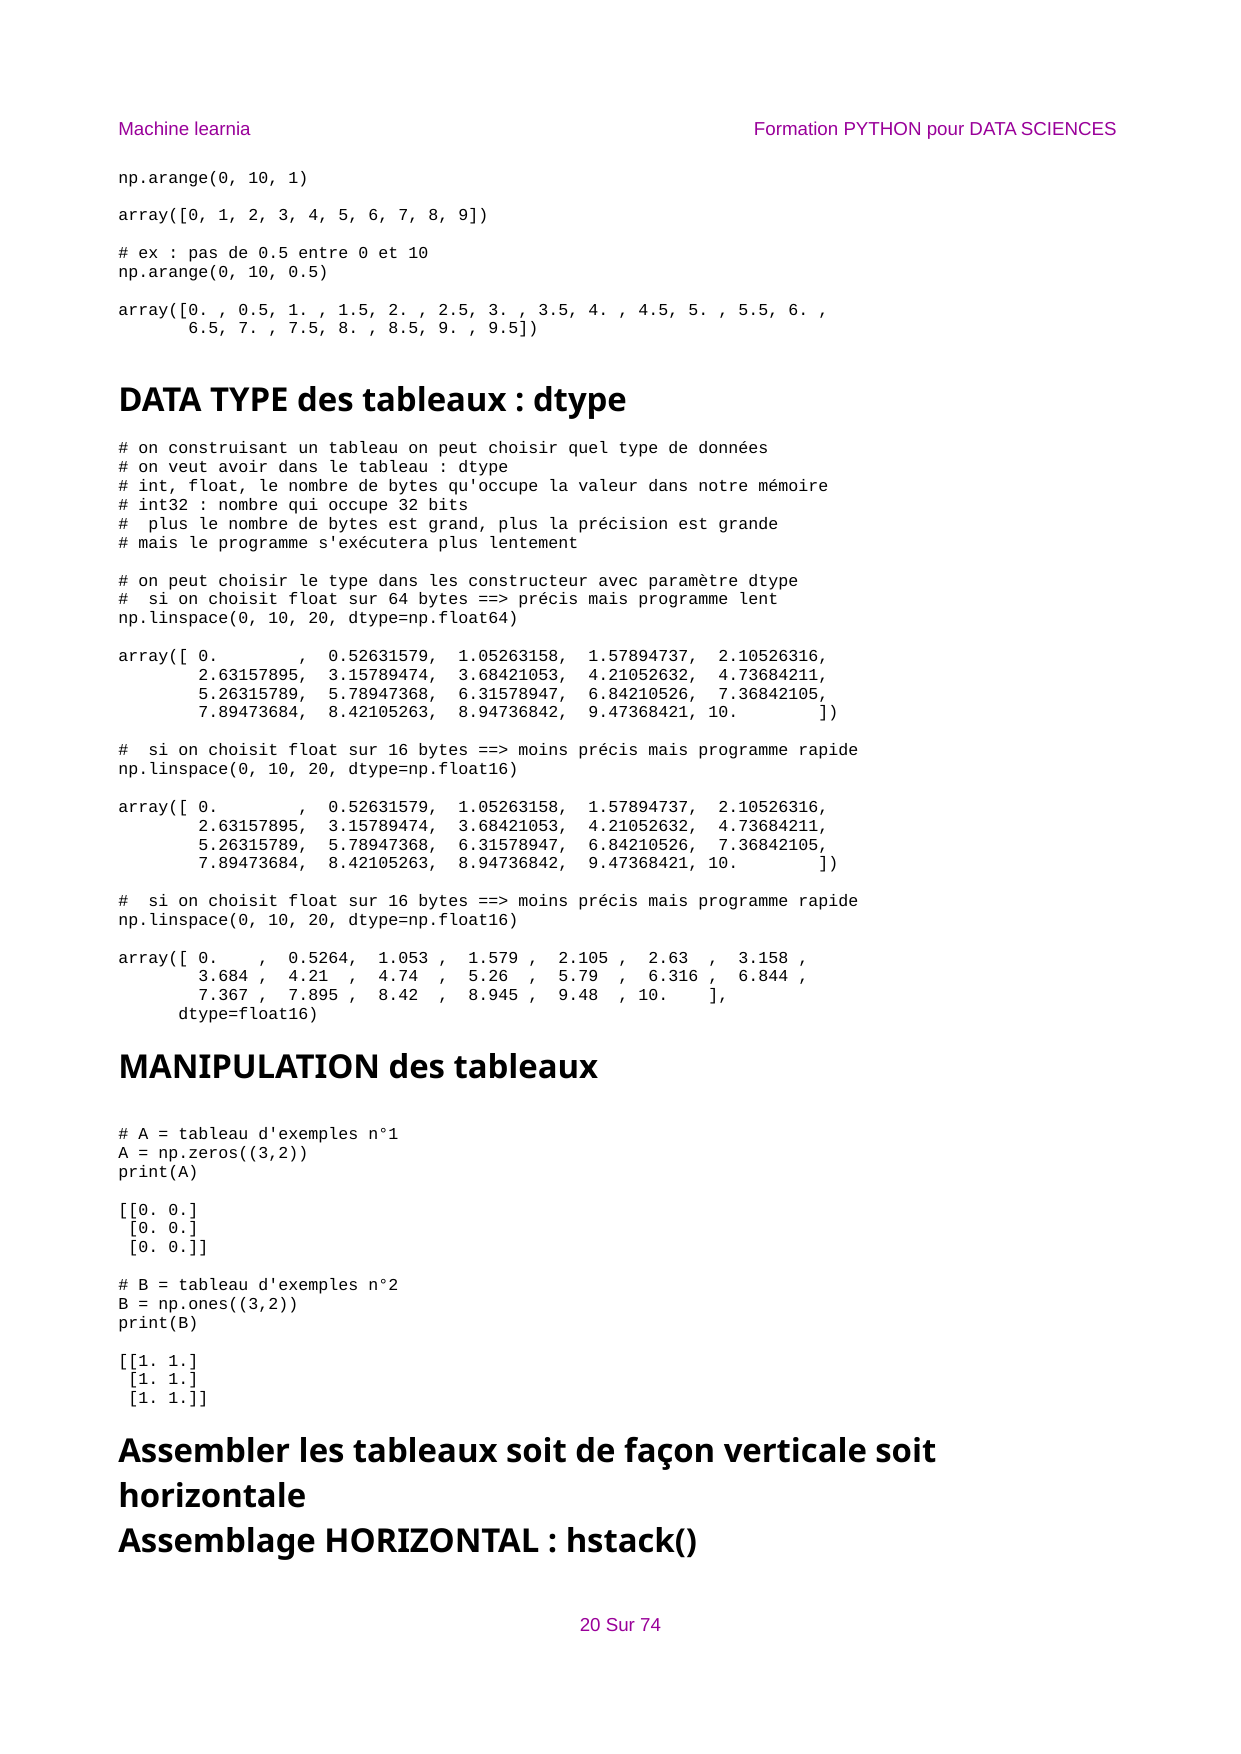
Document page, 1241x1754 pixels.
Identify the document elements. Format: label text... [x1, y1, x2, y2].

text # plus le nombre de bytes est grand, plus la précision est grande [118, 516, 1122, 534]
subtitle Assemblage HORIZONTAL : hstack() [118, 1517, 1122, 1562]
text 5.26315789, 5.78947368, 6.31578947, 6.84210526, 7.36842105, [118, 685, 1122, 704]
text 7.89473684, 8.42105263, 8.94736842, 9.47368421, 10. ]) [118, 704, 1122, 723]
text [[1. 1.] [118, 1352, 1122, 1371]
text # ex : pas de 0.5 entre 0 et 10 [118, 244, 1122, 263]
subtitle Assembler les tableaux soit de façon verticale soit horizontale [118, 1427, 1122, 1517]
text 7.89473684, 8.42105263, 8.94736842, 9.47368421, 10. ]) [118, 855, 1122, 874]
text # on construisant un tableau on peut choisir quel type de données [118, 440, 1122, 459]
text array([ 0. , 0.52631579, 1.05263158, 1.57894737, 2.10526316, [118, 647, 1122, 666]
subtitle MANIPULATION des tableaux [118, 1043, 1122, 1088]
text np.linspace(0, 10, 20, dtype=np.float16) [118, 761, 1122, 779]
text [0. 0.]] [118, 1239, 1122, 1258]
text array([ 0. , 0.5264, 1.053 , 1.579 , 2.105 , 2.63 , 3.158 , [118, 949, 1122, 968]
text array([ 0. , 0.52631579, 1.05263158, 1.57894737, 2.10526316, [118, 798, 1122, 817]
text array([0, 1, 2, 3, 4, 5, 6, 7, 8, 9]) [118, 207, 1122, 226]
text np.linspace(0, 10, 20, dtype=np.float16) [118, 911, 1122, 930]
text # si on choisit float sur 16 bytes ==> moins précis mais programme rapide [118, 893, 1122, 911]
text [0. 0.] [118, 1220, 1122, 1239]
text 5.26315789, 5.78947368, 6.31578947, 6.84210526, 7.36842105, [118, 836, 1122, 855]
text 7.367 , 7.895 , 8.42 , 8.945 , 9.48 , 10. ], [118, 987, 1122, 1006]
text # int, float, le nombre de bytes qu'occupe la valeur dans notre mémoire [118, 478, 1122, 497]
text # int32 : nombre qui occupe 32 bits [118, 497, 1122, 516]
subtitle DATA TYPE des tableaux : dtype [118, 377, 1122, 421]
text # A = tableau d'exemples n°1 [118, 1126, 1122, 1145]
text # si on choisit float sur 64 bytes ==> précis mais programme lent [118, 591, 1122, 610]
text A = np.zeros((3,2)) [118, 1145, 1122, 1163]
text # B = tableau d'exemples n°2 [118, 1277, 1122, 1296]
text [1. 1.]] [118, 1390, 1122, 1409]
text dtype=float16) [118, 1006, 1122, 1024]
text 2.63157895, 3.15789474, 3.68421053, 4.21052632, 4.73684211, [118, 817, 1122, 836]
text B = np.ones((3,2)) [118, 1296, 1122, 1314]
text 3.684 , 4.21 , 4.74 , 5.26 , 5.79 , 6.316 , 6.844 , [118, 968, 1122, 987]
text # on veut avoir dans le tableau : dtype [118, 459, 1122, 478]
text 6.5, 7. , 7.5, 8. , 8.5, 9. , 9.5]) [118, 320, 1122, 339]
text array([0. , 0.5, 1. , 1.5, 2. , 2.5, 3. , 3.5, 4. , 4.5, 5. , 5.5, 6. , [118, 301, 1122, 320]
text # on peut choisir le type dans les constructeur avec paramètre dtype [118, 572, 1122, 591]
text np.arange(0, 10, 1) [118, 169, 1122, 188]
text np.arange(0, 10, 0.5) [118, 263, 1122, 282]
text # mais le programme s'exécutera plus lentement [118, 534, 1122, 553]
text [[0. 0.] [118, 1201, 1122, 1220]
text # si on choisit float sur 16 bytes ==> moins précis mais programme rapide [118, 742, 1122, 761]
text np.linspace(0, 10, 20, dtype=np.float64) [118, 610, 1122, 629]
text print(A) [118, 1163, 1122, 1182]
text print(B) [118, 1314, 1122, 1333]
text 2.63157895, 3.15789474, 3.68421053, 4.21052632, 4.73684211, [118, 666, 1122, 685]
text [1. 1.] [118, 1371, 1122, 1390]
